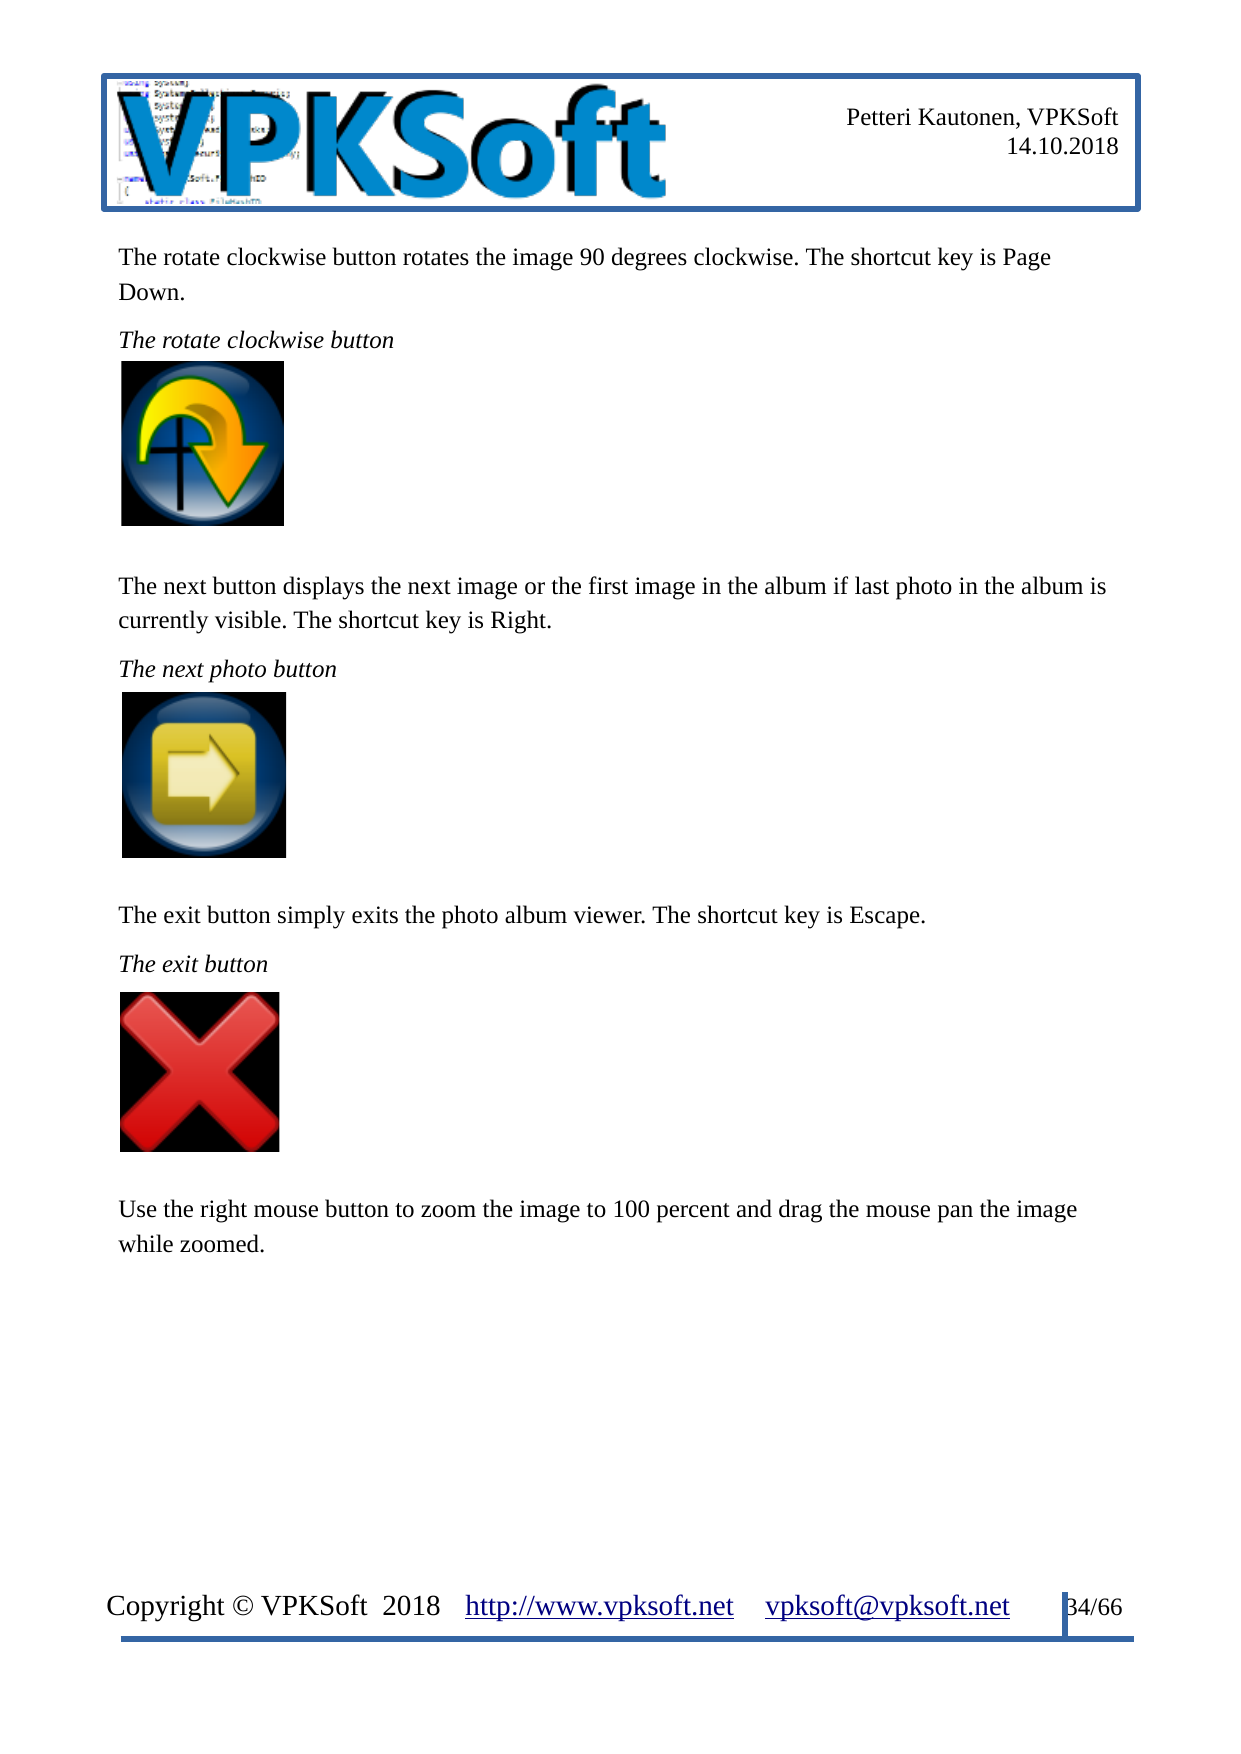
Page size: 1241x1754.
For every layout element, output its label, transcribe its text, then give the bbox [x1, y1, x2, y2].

text The next photo button [118, 654, 1122, 683]
text The next button displays the next image or the first image in the album if last photo in the album is currently visible. The shortcut key is Right. [118, 571, 1122, 634]
text The rotate clockwise button [118, 326, 1122, 354]
picture [121, 361, 284, 526]
text The rotate clockwise button rotates the image 90 degrees clockwise. The shortcut key is Page Down. [118, 242, 1122, 305]
picture [122, 692, 287, 858]
picture [116, 81, 672, 204]
text Use the right mouse button to zoom the image to 100 percent and drag the mouse pan the image while zoomed. [118, 1194, 1122, 1257]
text The exit button [118, 949, 1122, 978]
text The exit button simply exits the photo album viewer. The shortcut key is Escape. [118, 900, 1122, 928]
picture [120, 992, 280, 1152]
